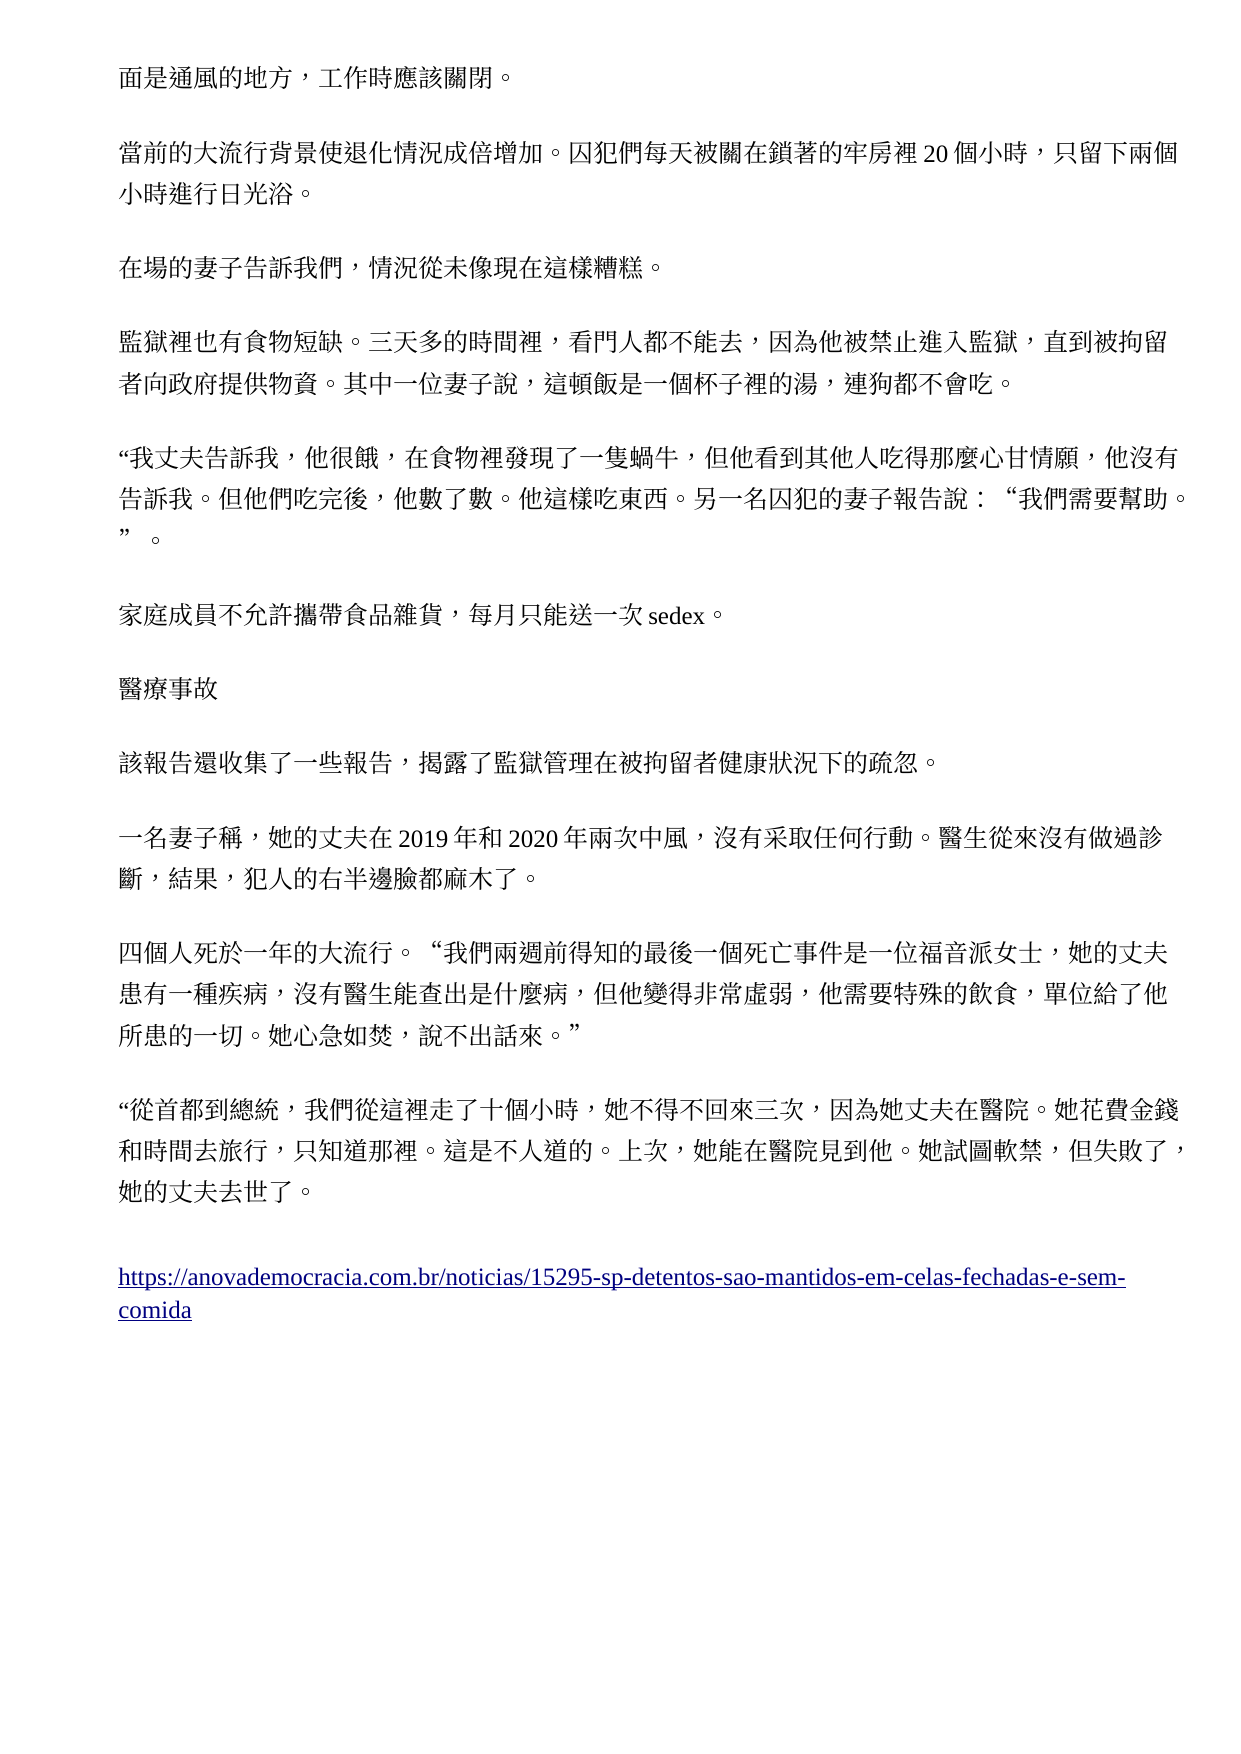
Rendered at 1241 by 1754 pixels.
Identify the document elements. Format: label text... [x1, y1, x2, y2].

text 2021-03-05T17:47:07-03:00 瑪麗娜·帕索斯 ['/images/0-2021/03/國家/地區-sp.jpg公司'] 聖保羅政府（Ivan Dora，PSDB）的負責任逮捕是囚犯親屬嚴重抱怨的問題。攝影：複製/小埃德森·洛佩斯。 根據Ca e Vasconcelos向入口網站Ponte Jornalismo釋出的報告，位於聖保羅境內的Vencelaus總統第二監獄已經把囚犯關在通風良好的牢房裡三天多沒有食物。 監獄的一項改革工作變成了一個差別紀律制度（RDD）單位，關閉了牢房的通風入口，這些入口不再適用。目前，只有一扇小鋼窗起到了迴圈空氣的作用，牢房的前面是自動處理和密封的，後面是通風的地方，工作時應該關閉。 當前的大流行背景使退化情況成倍增加。囚犯們每天被關在鎖著的牢房裡20個小時，只留下兩個小時進行日光浴。 在場的妻子告訴我們，情況從未像現在這樣糟糕。 監獄裡也有食物短缺。三天多的時間裡，看門人都不能去，因為他被禁止進入監獄，直到被拘留者向政府提供物資。其中一位妻子說，這頓飯是一個杯子裡的湯，連狗都不會吃。 “我丈夫告訴我，他很餓，在食物裡發現了一隻蝸牛，但他看到其他人吃得那麼心甘情願，他沒有告訴我。但他們吃完後，他數了數。他這樣吃東西。另一名囚犯的妻子報告說：“我們需要幫助。”。 家庭成員不允許攜帶食品雜貨，每月只能送一次sedex。 醫療事故 該報告還收集了一些報告，揭露了監獄管理在被拘留者健康狀況下的疏忽。 一名妻子稱，她的丈夫在2019年和2020年兩次中風，沒有采取任何行動。醫生從來沒有做過診斷，結果，犯人的右半邊臉都麻木了。 四個人死於一年的大流行。“我們兩週前得知的最後一個死亡事件是一位福音派女士，她的丈夫患有一種疾病，沒有醫生能查出是什麼病，但他變得非常虛弱，他需要特殊的飲食，單位給了他所患的一切。她心急如焚，說不出話來。” “從首都到總統，我們從這裡走了十個小時，她不得不回來三次，因為她丈夫在醫院。她花費金錢和時間去旅行，只知道那裡。這是不人道的。上次，她能在醫院見到他。她試圖軟禁，但失敗了，她的丈夫去世了。 [118, 59, 1181, 1209]
text https://anovademocracia.com.br/noticias/15295-sp-detentos-sao-mantidos-em-celas-fechadas-e-sem-comida [118, 1229, 1181, 1324]
